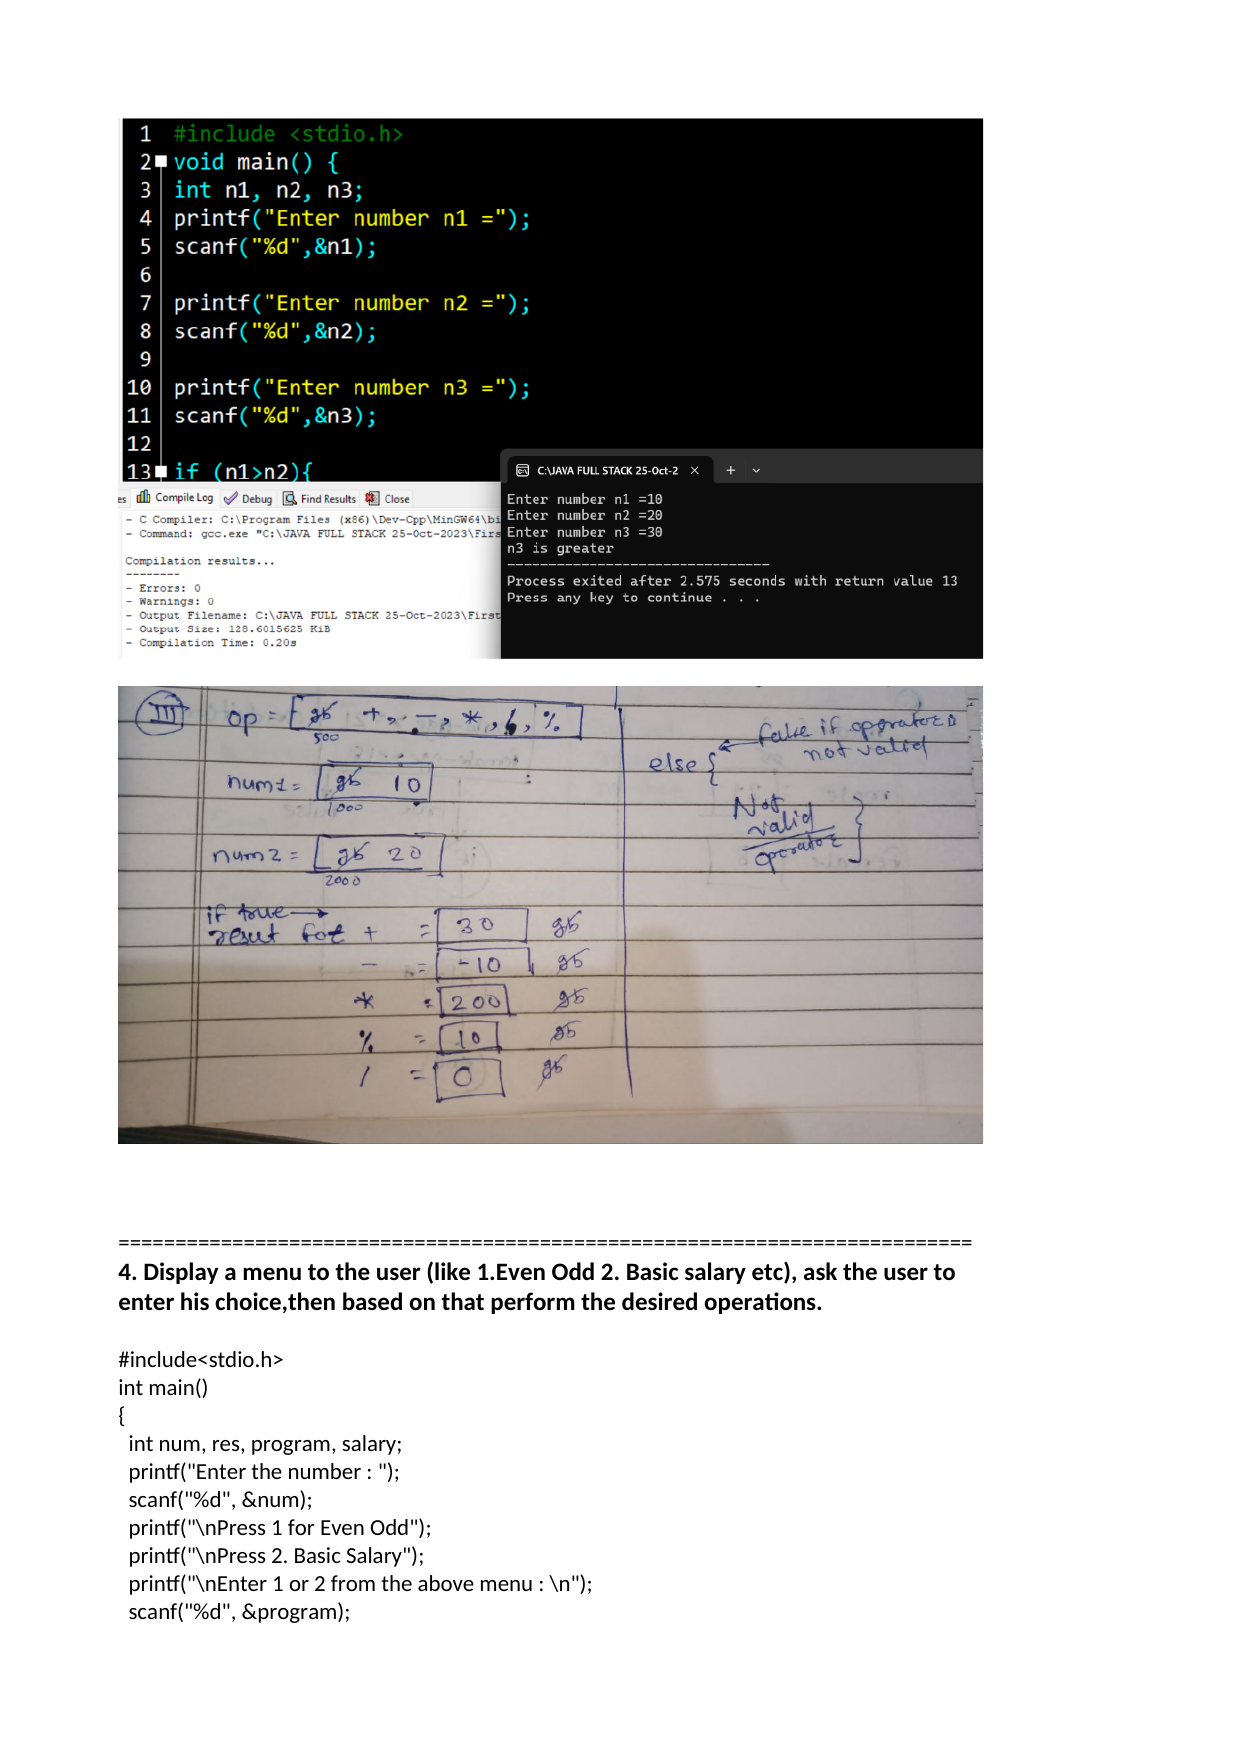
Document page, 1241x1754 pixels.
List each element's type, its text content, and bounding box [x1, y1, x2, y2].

text scanf("%d", &program); [118, 1597, 1122, 1625]
text #include<stdio.h> [118, 1345, 1122, 1373]
text printf("Enter the number : "); [118, 1457, 1122, 1485]
text printf("\nPress 1 for Even Odd"); [118, 1513, 1122, 1541]
text 4. Display a menu to the user (like 1.Even Odd 2. Basic salary etc), ask the user to [118, 1256, 1122, 1286]
text printf("\nPress 2. Basic Salary"); [118, 1541, 1122, 1569]
text printf("\nEnter 1 or 2 from the above menu : \n"); [118, 1569, 1122, 1597]
text scanf("%d", &num); [118, 1485, 1122, 1513]
text { [118, 1401, 1122, 1429]
text int main() [118, 1373, 1122, 1401]
text =========================================================================== [118, 1228, 1122, 1256]
text enter his choice,then based on that perform the desired operations. [118, 1286, 1122, 1317]
text int num, res, program, salary; [118, 1429, 1122, 1457]
